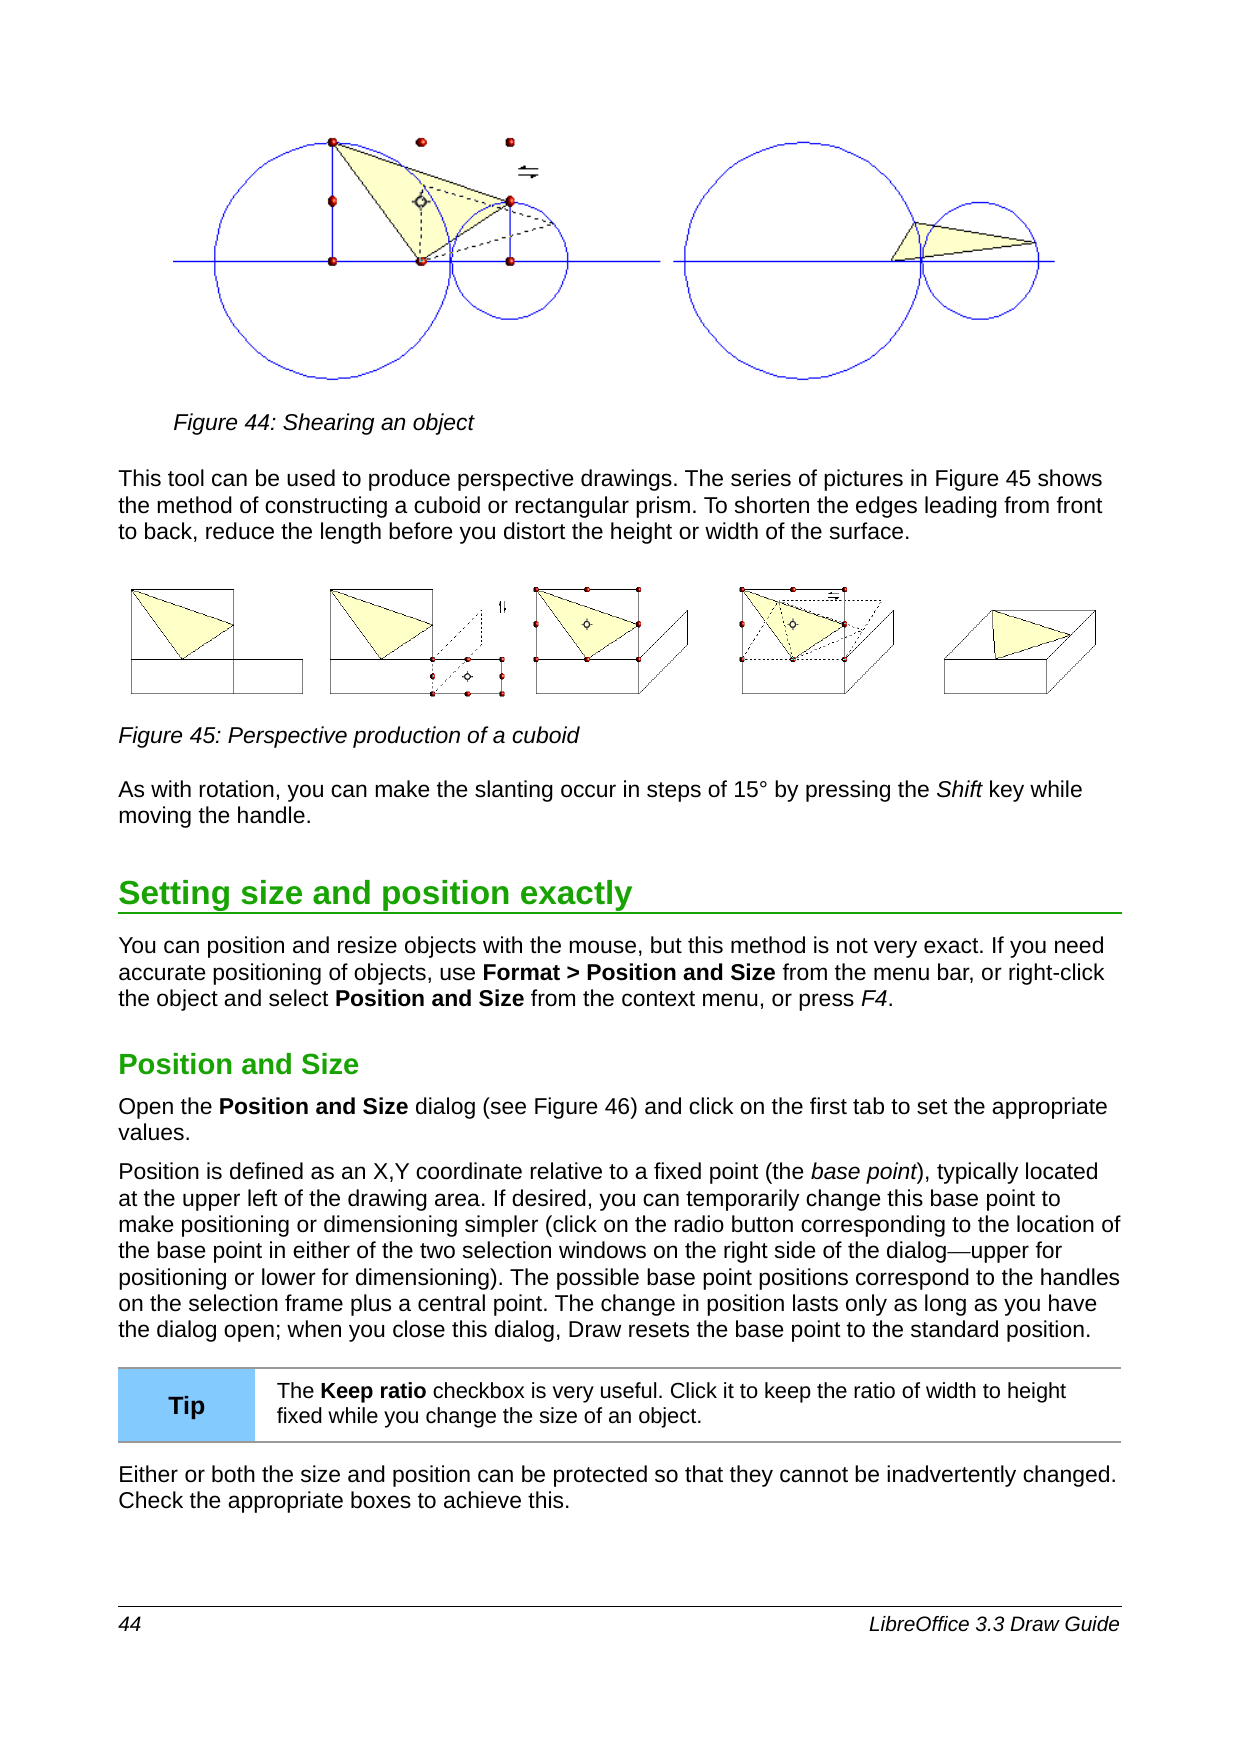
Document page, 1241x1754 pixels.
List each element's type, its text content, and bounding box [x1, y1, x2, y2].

text Open the Position and Size dialog (see Figure 46) and click on the first tab to set the appropriate values. [118, 1093, 1122, 1146]
text This tool can be used to produce perspective drawings. The series of pictures in Figure 45 shows the method of constructing a cuboid or rectangular prism. To shorten the edges leading from front to back, reduce the length before you distort the height or width of the surface. [118, 465, 1122, 544]
text You can position and resize objects with the mouse, but this method is not very exact. If you need accurate positioning of objects, use Format > Position and Size from the menu bar, or right-click the object and select Position and Size from the context menu, or press F4. [118, 932, 1122, 1012]
text Figure 44: Shearing an object [173, 409, 1067, 435]
table_header The Keep ratio checkbox is very useful. Click it to keep the ratio of width to height fixed while you change the size of an object. [255, 1369, 1121, 1441]
picture [673, 118, 1055, 398]
text Position is defined as an X,Y coordinate relative to a fixed point (the base point), typically located at the upper left of the drawing area. If desired, you can temporarily change this base point to make positioning or dimensioning simpler (click on the radio button corresponding to the location of the base point in either of the two selection windows on the right side of the dialog—upper for positioning or lower for dimensioning). The possible base point positions correspond to the handles on the selection frame plus a central point. The change in position lasts only as long as you have the dialog open; when you close this dialog, Draw resets the base point to the standard position. [118, 1158, 1122, 1343]
picture [173, 118, 661, 398]
subtitle Setting size and position exactly [118, 873, 1122, 912]
picture [118, 569, 1124, 716]
text Either or both the size and position can be protected so that they cannot be inadvertently changed. Check the appropriate boxes to achieve this. [118, 1461, 1122, 1514]
text Figure 45: Perspective production of a cuboid [118, 722, 1125, 748]
text As with rotation, you can make the slanting occur in steps of 15° by pressing the Shift key while moving the handle. [118, 776, 1122, 829]
table_header Tip [118, 1369, 255, 1441]
subtitle Position and Size [118, 1047, 1122, 1081]
